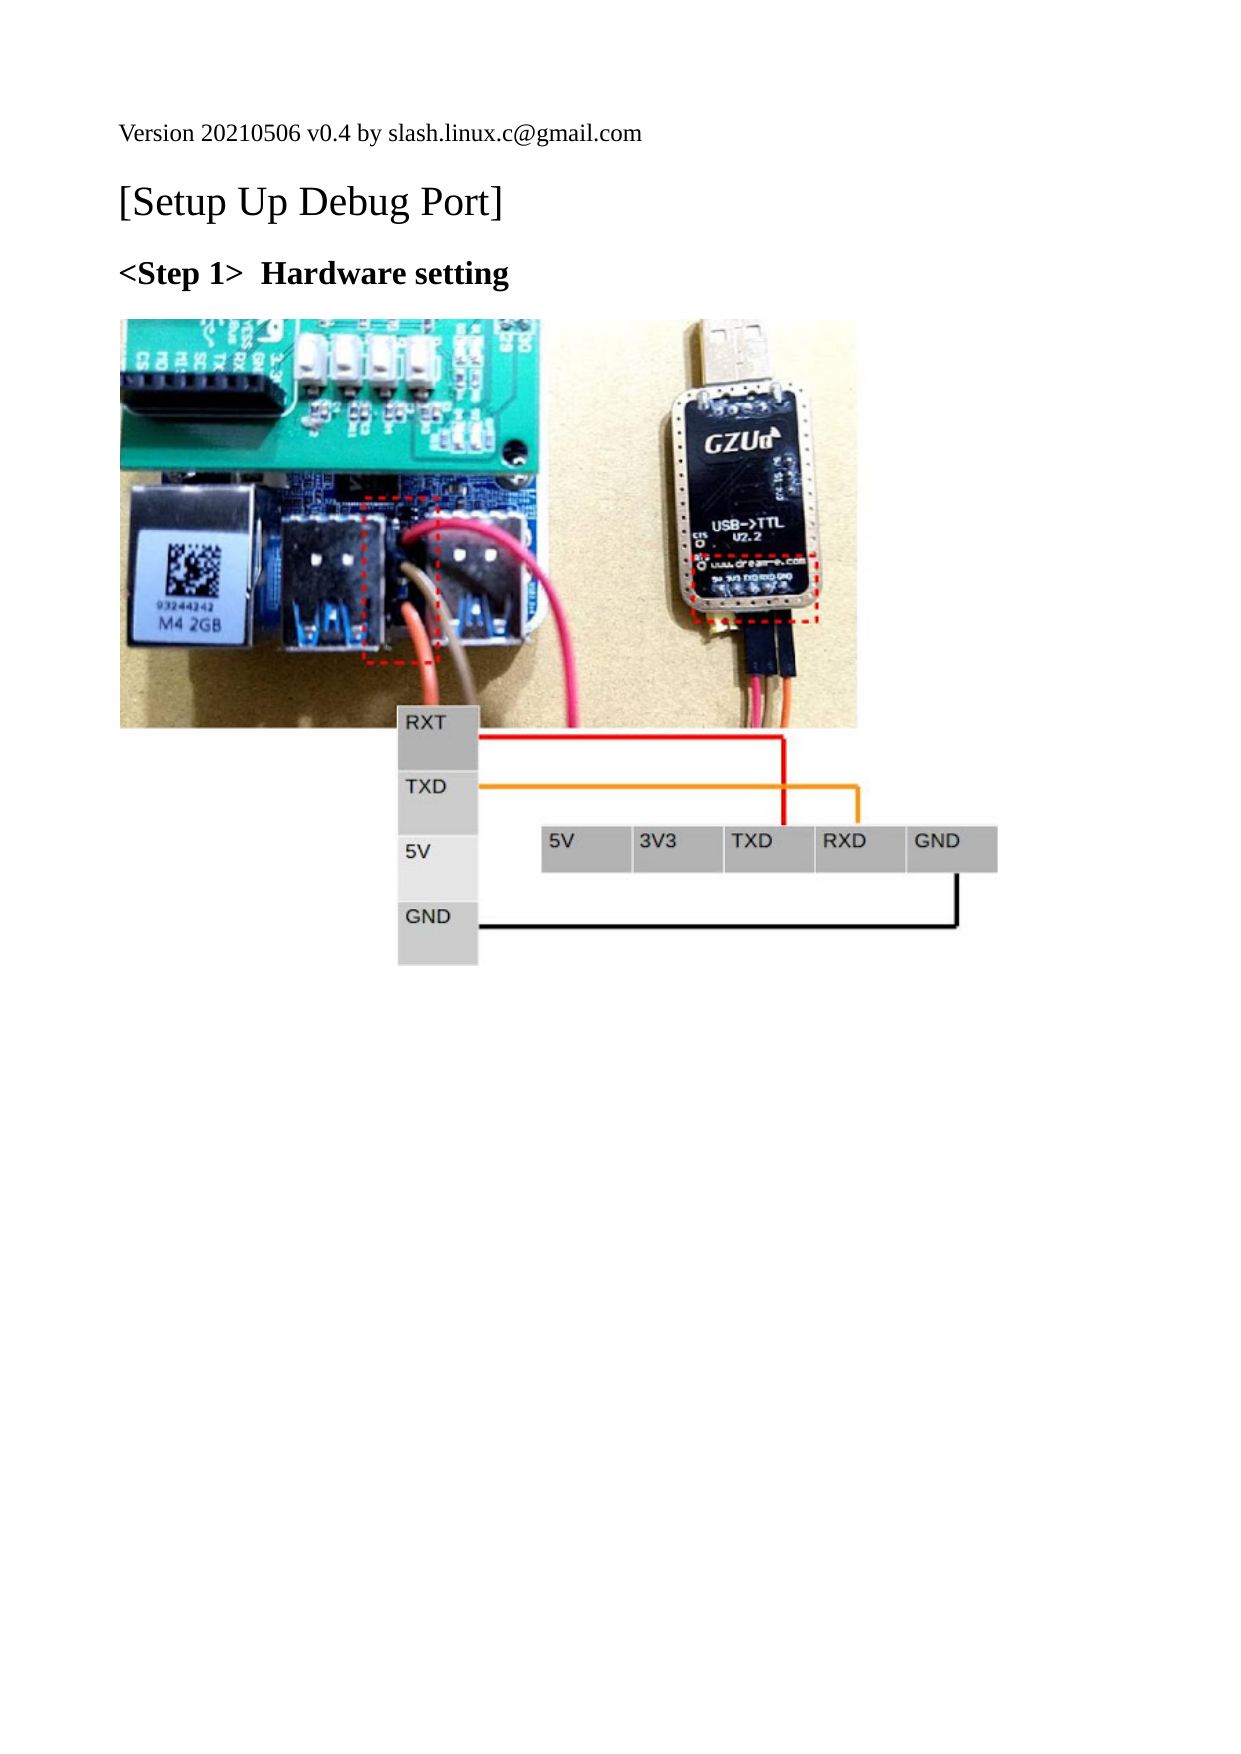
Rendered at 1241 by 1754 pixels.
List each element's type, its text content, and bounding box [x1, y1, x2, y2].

text <Step 1> Hardware setting [118, 253, 1122, 291]
picture [120, 319, 1002, 966]
text [Setup Up Debug Port] [118, 176, 1122, 224]
